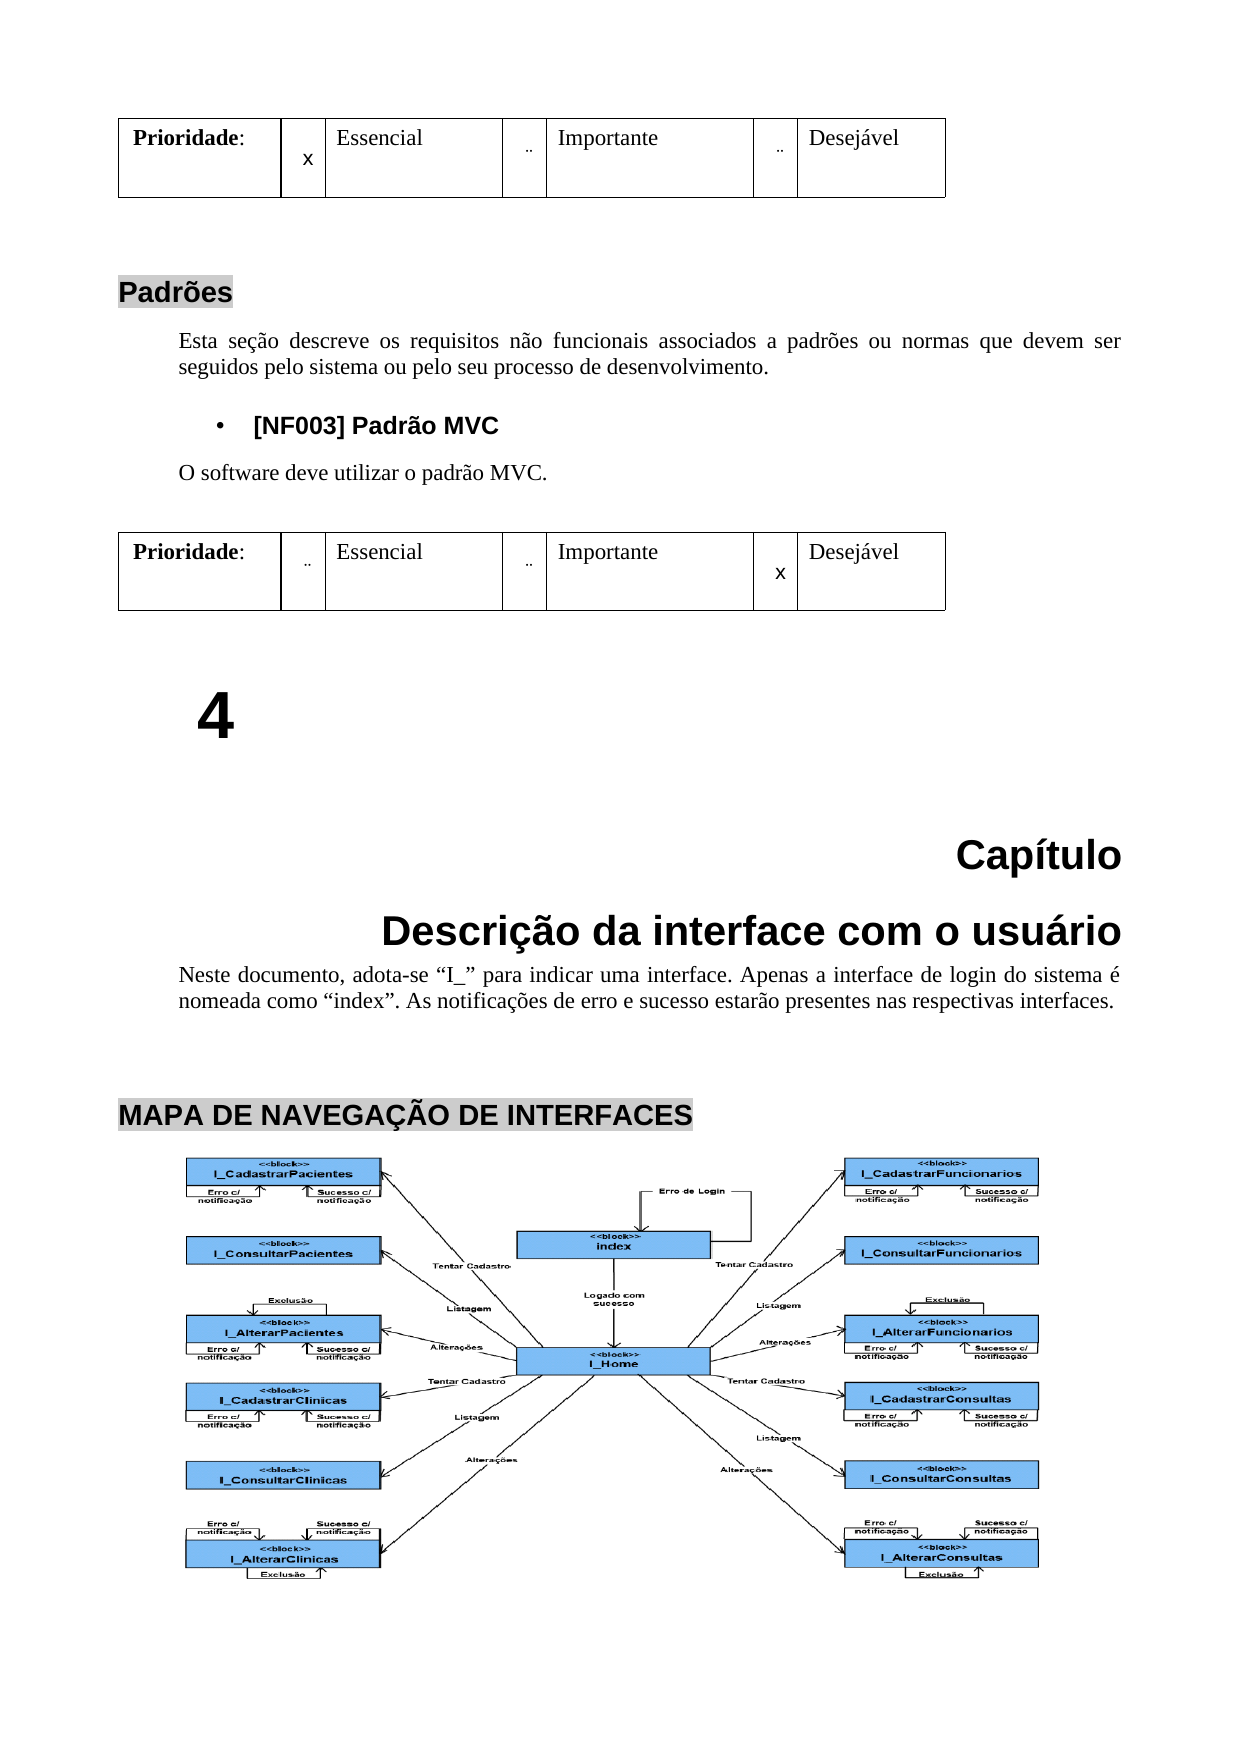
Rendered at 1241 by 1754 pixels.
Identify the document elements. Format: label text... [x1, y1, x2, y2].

text Descrição da interface com o usuário [118, 907, 1122, 954]
table_header ¨ [282, 533, 325, 610]
table_header Desejável [798, 119, 945, 197]
text Padrões [118, 275, 1122, 308]
table_header Prioridade: [119, 119, 280, 197]
text 4 [178, 676, 1122, 753]
text Neste documento, adota-se “I_” para indicar uma interface. Apenas a interface de login do sistema é nomeada como “index”. As notificações de erro e sucesso estarão presentes nas respectivas interfaces. [178, 961, 1122, 1013]
table_header x [754, 533, 797, 610]
text O software deve utilizar o padrão MVC. [178, 459, 1122, 485]
text MAPA DE NAVEGAÇÃO DE INTERFACES [118, 1098, 1122, 1131]
table_header ¨ [503, 533, 546, 610]
table_header Prioridade: [119, 533, 280, 610]
text Esta seção descreve os requisitos não funcionais associados a padrões ou normas que devem ser seguidos pelo sistema ou pelo seu processo de desenvolvimento. [178, 327, 1122, 380]
text Capítulo [118, 831, 1122, 878]
table_header Importante [547, 119, 753, 197]
table_header Importante [547, 533, 753, 610]
table_header ¨ [754, 119, 797, 197]
table_header Essencial [326, 533, 502, 610]
table_header Desejável [798, 533, 945, 610]
table_header Essencial [326, 119, 502, 197]
table_header x [282, 119, 325, 197]
table_header ¨ [503, 119, 546, 197]
list [NF003] Padrão MVC [216, 411, 1122, 440]
